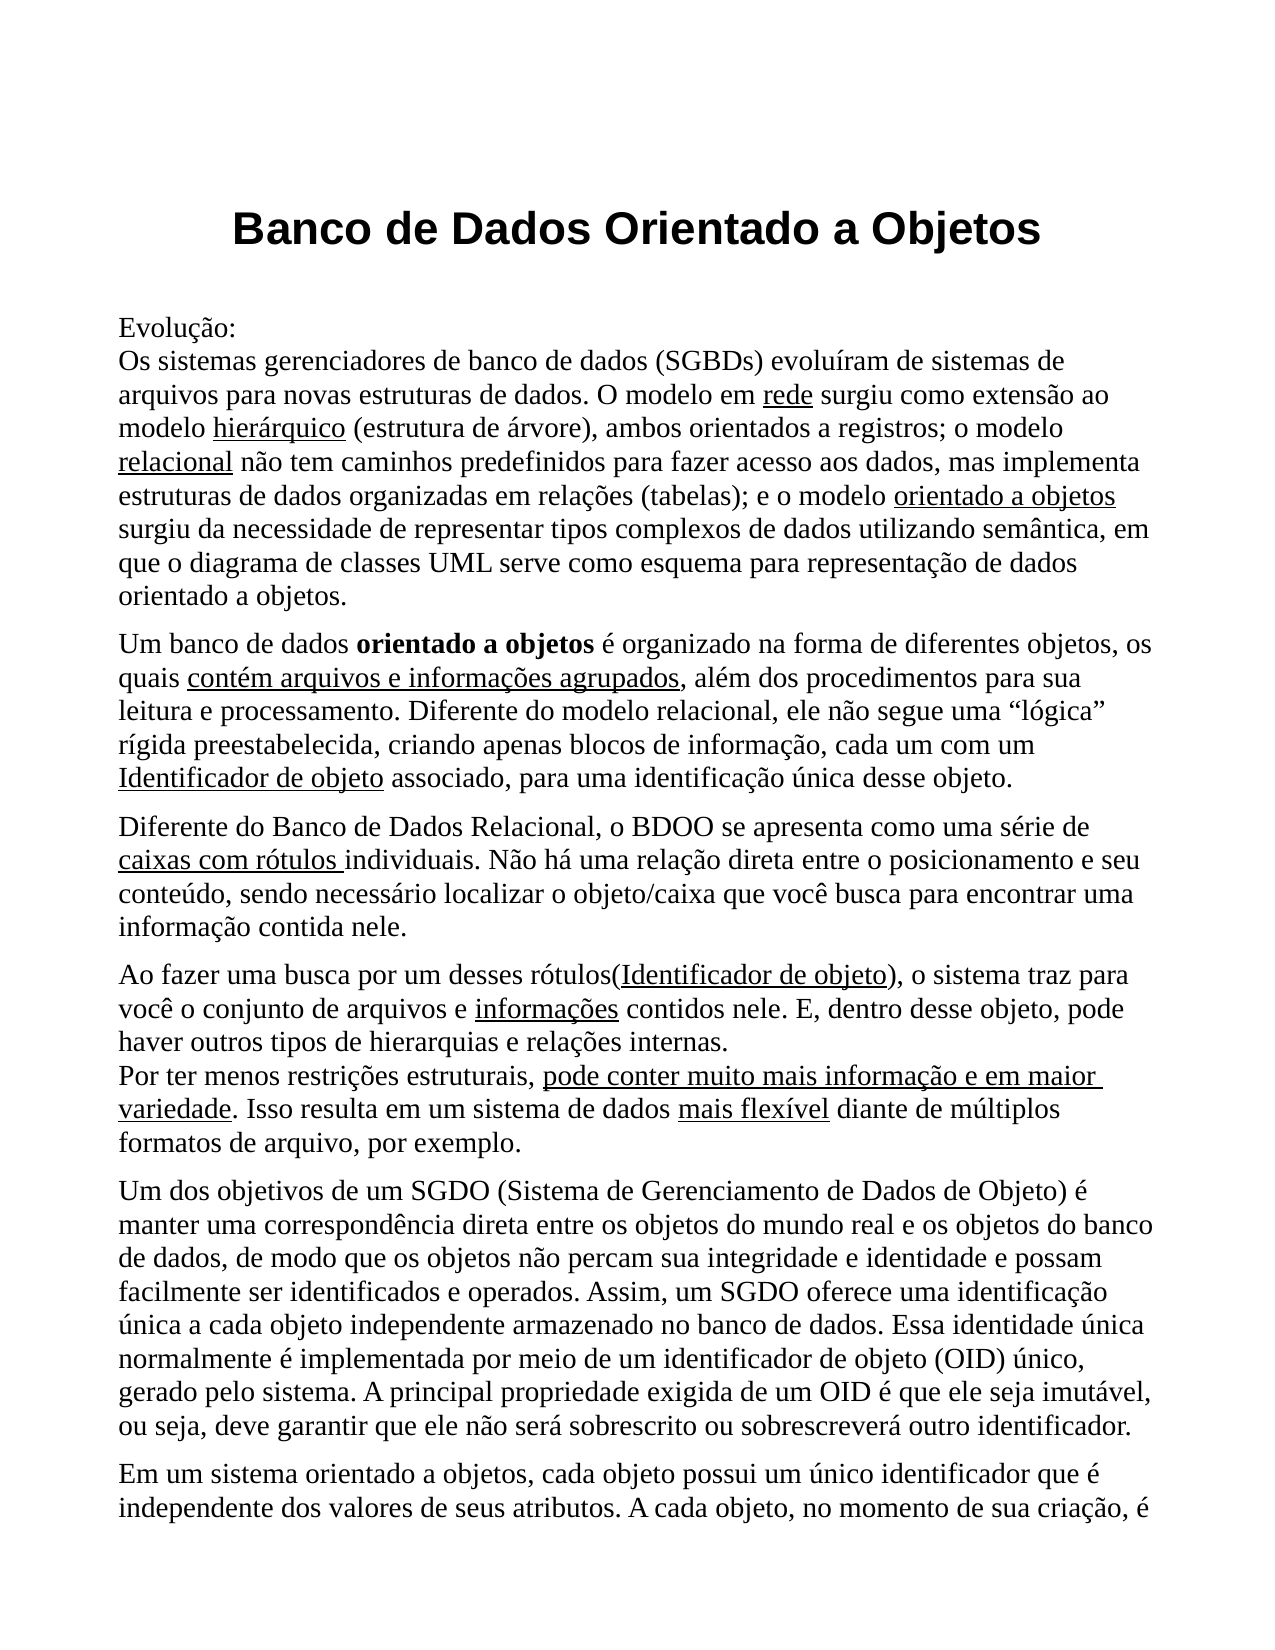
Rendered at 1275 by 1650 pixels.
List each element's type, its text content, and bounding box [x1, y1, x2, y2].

text Evolução: Os sistemas gerenciadores de banco de dados (SGBDs) evoluíram de sistemas de arquivos para novas estruturas de dados. O modelo em rede surgiu como extensão ao modelo hierárquico (estrutura de árvore), ambos orientados a registros; o modelo relacional não tem caminhos predefinidos para fazer acesso aos dados, mas implementa estruturas de dados organizadas em relações (tabelas); e o modelo orientado a objetos surgiu da necessidade de representar tipos complexos de dados utilizando semântica, em que o diagrama de classes UML serve como esquema para representação de dados orientado a objetos. [118, 310, 1157, 612]
text Um banco de dados orientado a objetos é organizado na forma de diferentes objetos, os quais contém arquivos e informações agrupados, além dos procedimentos para sua leitura e processamento. Diferente do modelo relacional, ele não segue uma “lógica” rígida preestabelecida, criando apenas blocos de informação, cada um com um Identificador de objeto associado, para uma identificação única desse objeto. [118, 626, 1157, 794]
text Um dos objetivos de um SGDO (Sistema de Gerenciamento de Dados de Objeto) é manter uma correspondência direta entre os objetos do mundo real e os objetos do banco de dados, de modo que os objetos não percam sua integridade e identidade e possam facilmente ser identificados e operados. Assim, um SGDO oferece uma identificação única a cada objeto independente armazenado no banco de dados. Essa identidade única normalmente é implementada por meio de um identificador de objeto (OID) único, gerado pelo sistema. A principal propriedade exigida de um OID é que ele seja imutável, ou seja, deve garantir que ele não será sobrescrito ou sobrescreverá outro identificador. [118, 1173, 1157, 1442]
text Ao fazer uma busca por um desses rótulos(Identificador de objeto), o sistema traz para você o conjunto de arquivos e informações contidos nele. E, dentro desse objeto, pode haver outros tipos de hierarquias e relações internas. [118, 957, 1157, 1058]
text Diferente do Banco de Dados Relacional, o BDOO se apresenta como uma série de caixas com rótulos individuais. Não há uma relação direta entre o posicionamento e seu conteúdo, sendo necessário localizar o objeto/caixa que você busca para encontrar uma informação contida nele. [118, 809, 1157, 943]
text Em um sistema orientado a objetos, cada objeto possui um único identificador que é independente dos valores de seus atributos. A cada objeto, no momento de sua criação, é [118, 1456, 1157, 1523]
text Por ter menos restrições estruturais, pode conter muito mais informação e em maior variedade. Isso resulta em um sistema de dados mais flexível diante de múltiplos formatos de arquivo, por exemplo. [118, 1058, 1157, 1159]
subtitle Banco de Dados Orientado a Objetos [118, 201, 1157, 254]
